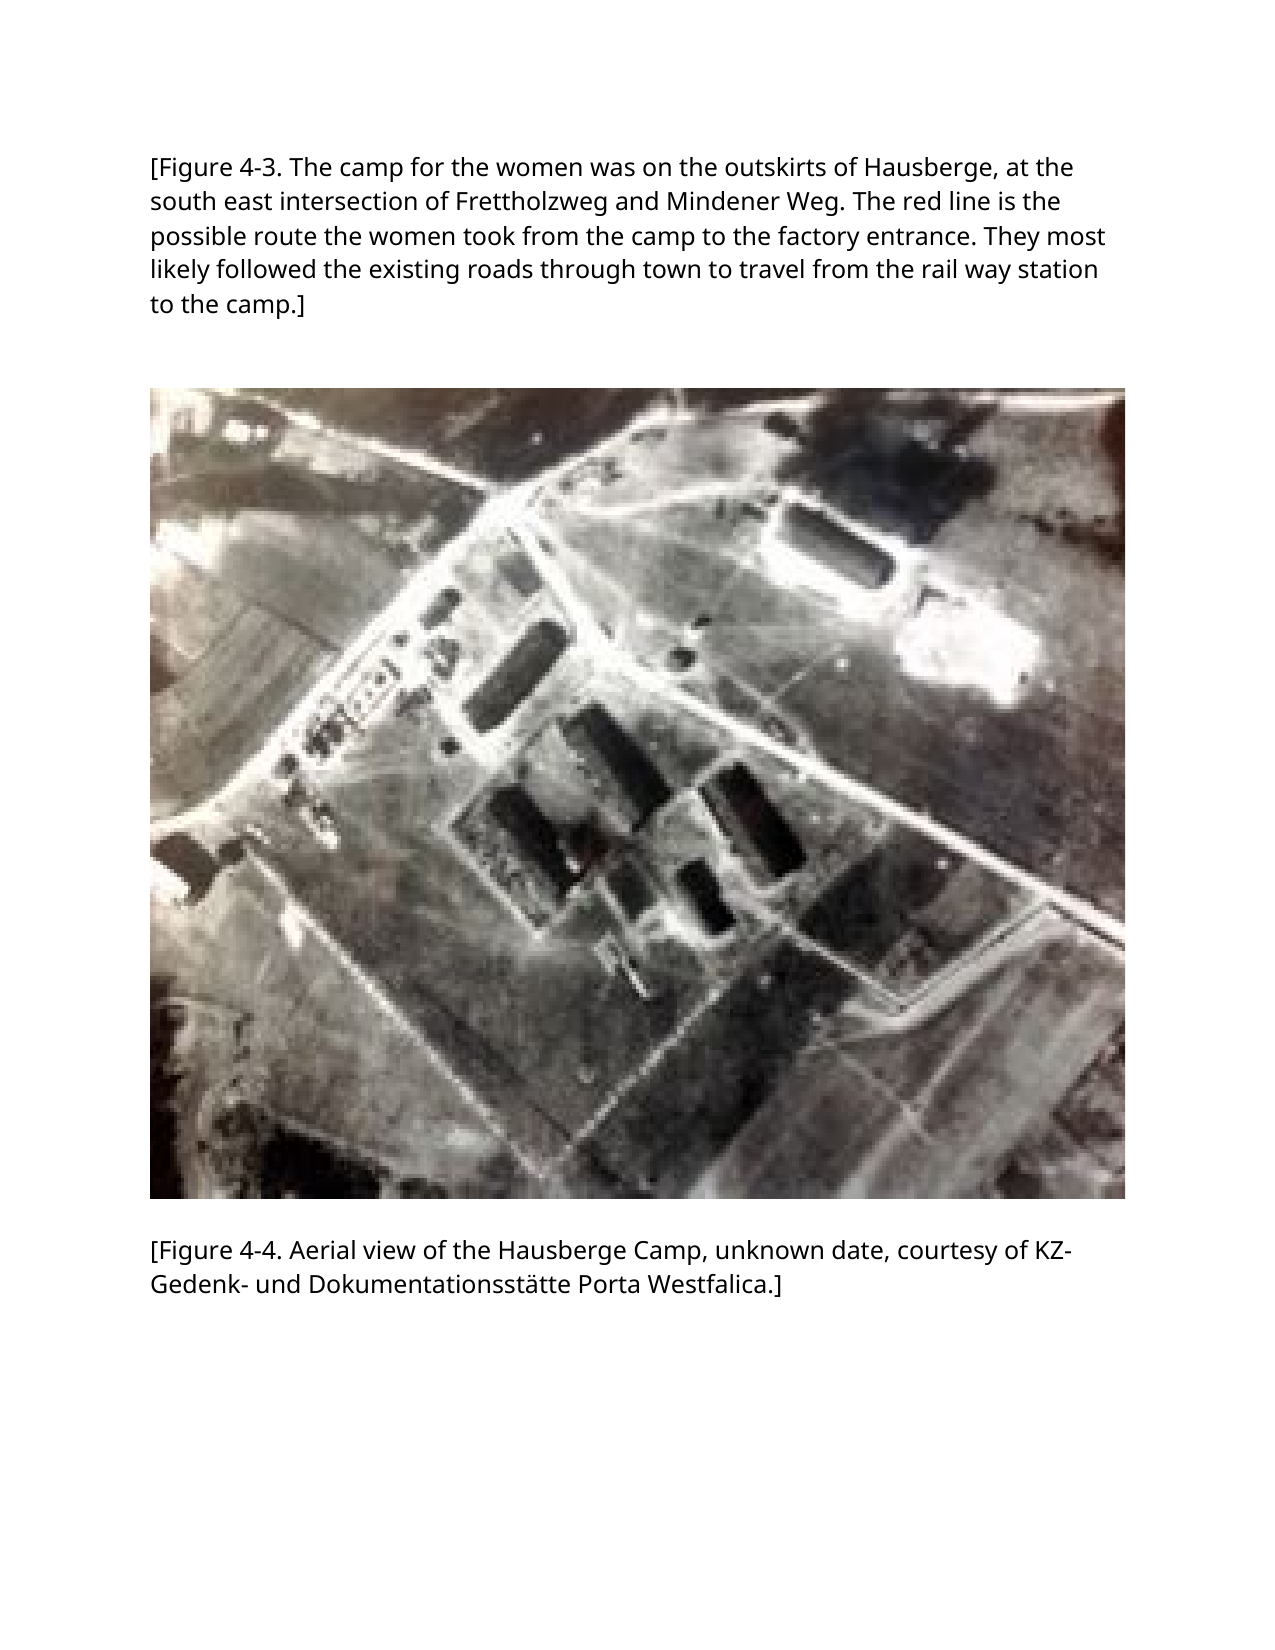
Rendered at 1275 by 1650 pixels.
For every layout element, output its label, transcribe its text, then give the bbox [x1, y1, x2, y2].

picture [150, 388, 1125, 1199]
text [Figure 4-3. The camp for the women was on the outskirts of Hausberge, at the south east intersection of Frettholzweg and Mindener Weg. The red line is the possible route the women took from the camp to the factory entrance. They most likely followed the existing roads through town to travel from the rail way station to the camp.] [150, 150, 1125, 320]
text [Figure 4-4. Aerial view of the Hausberge Camp, unknown date, courtesy of KZ-Gedenk- und Dokumentationsstätte Porta Westfalica.] [150, 1233, 1125, 1301]
